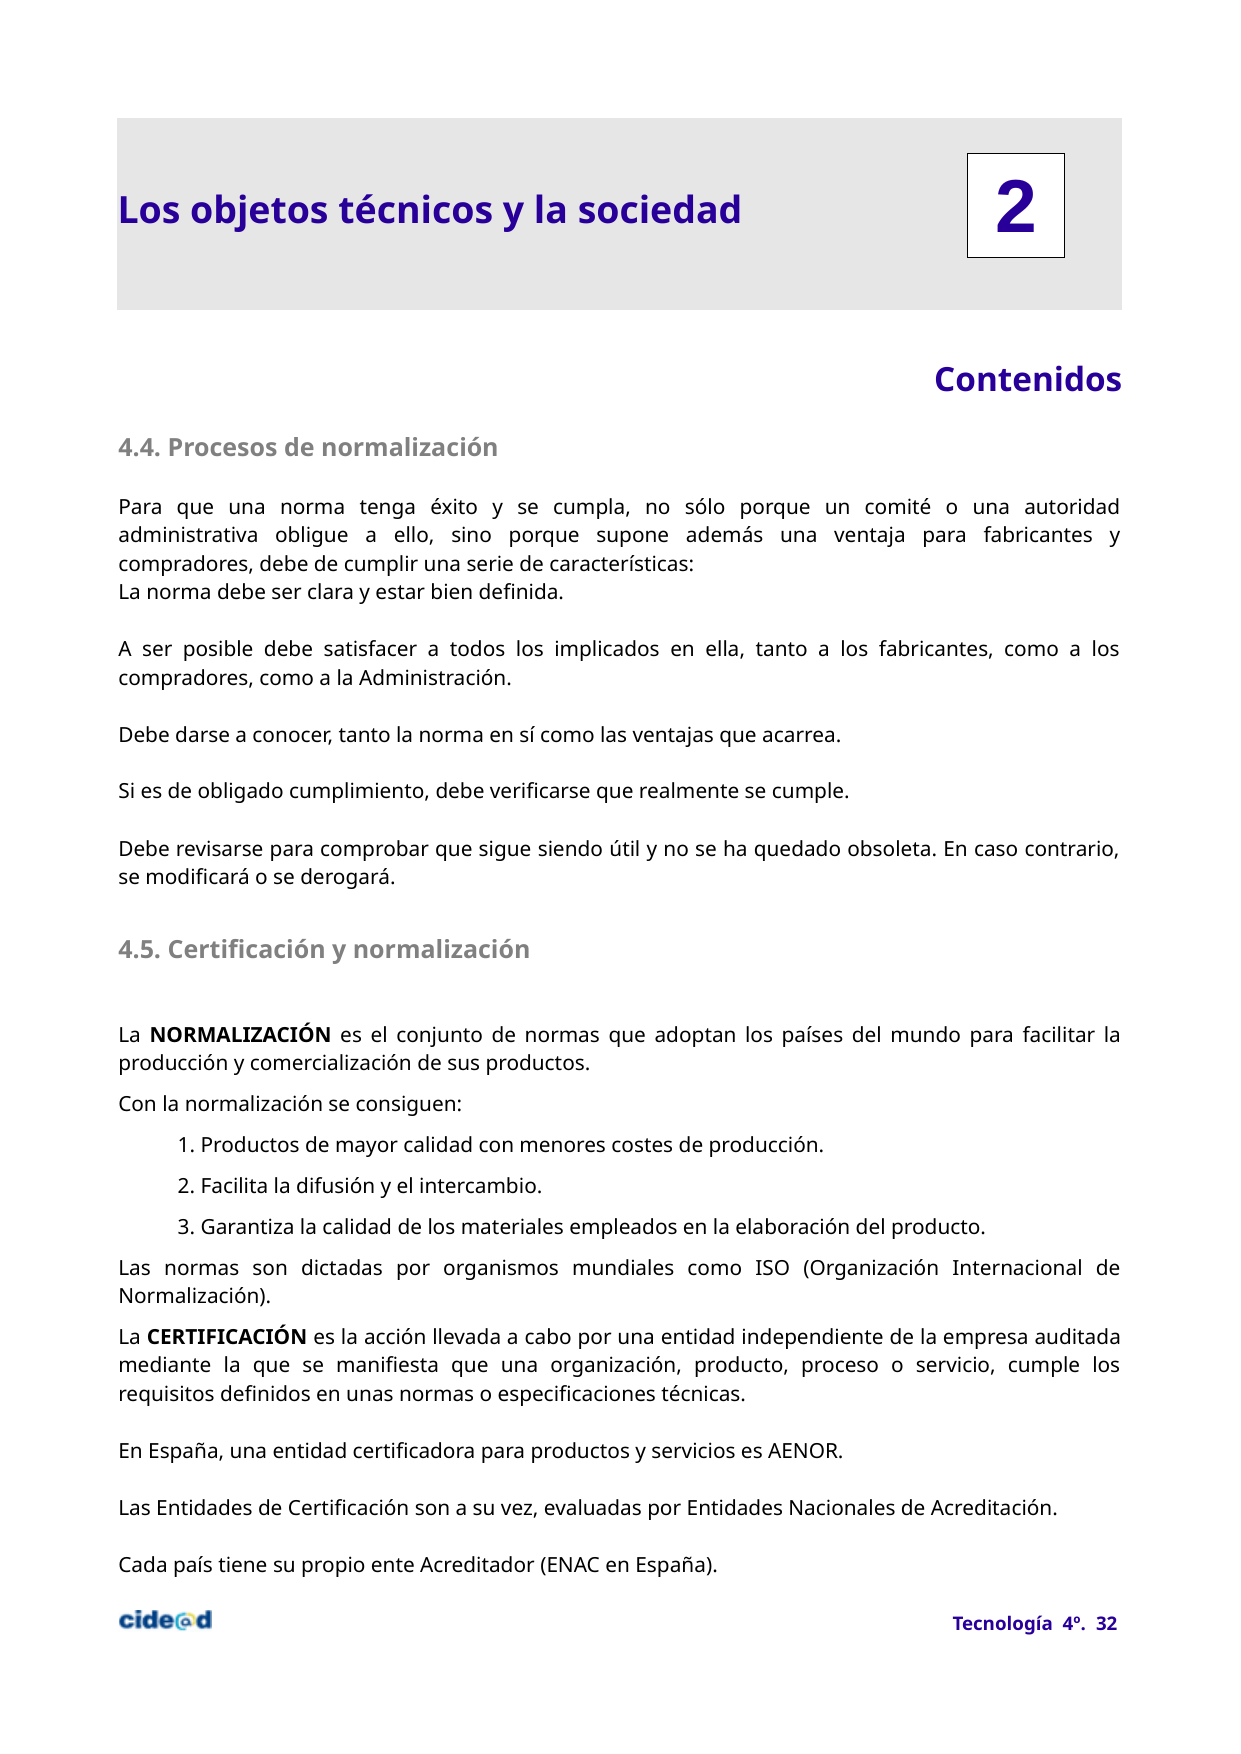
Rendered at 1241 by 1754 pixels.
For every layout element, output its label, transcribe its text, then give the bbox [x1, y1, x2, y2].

text Debe revisarse para comprobar que sigue siendo útil y no se ha quedado obsoleta. En caso contrario, se modificará o se derogará. [118, 834, 1122, 891]
text 3. Garantiza la calidad de los materiales empleados en la elaboración del producto. [177, 1212, 1122, 1240]
text Para que una norma tenga éxito y se cumpla, no sólo porque un comité o una autoridad administrativa obligue a ello, sino porque supone además una ventaja para fabricantes y compradores, debe de cumplir una serie de características: [118, 492, 1122, 577]
text Debe darse a conocer, tanto la norma en sí como las ventajas que acarrea. [118, 720, 1122, 748]
picture [118, 1610, 212, 1632]
text A ser posible debe satisfacer a todos los implicados en ella, tanto a los fabricantes, como a los compradores, como a la Administración. [118, 634, 1122, 691]
text 1. Productos de mayor calidad con menores costes de producción. [177, 1130, 1122, 1158]
text Cada país tiene su propio ente Acreditador (ENAC en España). [118, 1521, 1122, 1578]
text 4.5. Certificación y normalización [118, 932, 1122, 966]
text Las normas son dictadas por organismos mundiales como ISO (Organización Internacional de Normalización). [118, 1253, 1122, 1310]
text 4.4. Procesos de normalización [118, 430, 1122, 464]
text La norma debe ser clara y estar bien definida. [118, 577, 1122, 606]
text Con la normalización se consiguen: [118, 1089, 1122, 1117]
text En España, una entidad certificadora para productos y servicios es AENOR. [118, 1407, 1122, 1464]
text 2. Facilita la difusión y el intercambio. [177, 1171, 1122, 1199]
text Contenidos [118, 356, 1122, 401]
text Si es de obligado cumplimiento, debe verificarse que realmente se cumple. [118, 777, 1122, 805]
text La NORMALIZACIÓN es el conjunto de normas que adoptan los países del mundo para facilitar la producción y comercialización de sus productos. [118, 1020, 1122, 1077]
text Las Entidades de Certificación son a su vez, evaluadas por Entidades Nacionales de Acreditación. [118, 1464, 1122, 1521]
text La CERTIFICACIÓN es la acción llevada a cabo por una entidad independiente de la empresa auditada mediante la que se manifiesta que una organización, producto, proceso o servicio, cumple los requisitos definidos en unas normas o especificaciones técnicas. [118, 1322, 1122, 1407]
table_header Los objetos técnicos y la sociedad [117, 118, 1122, 310]
